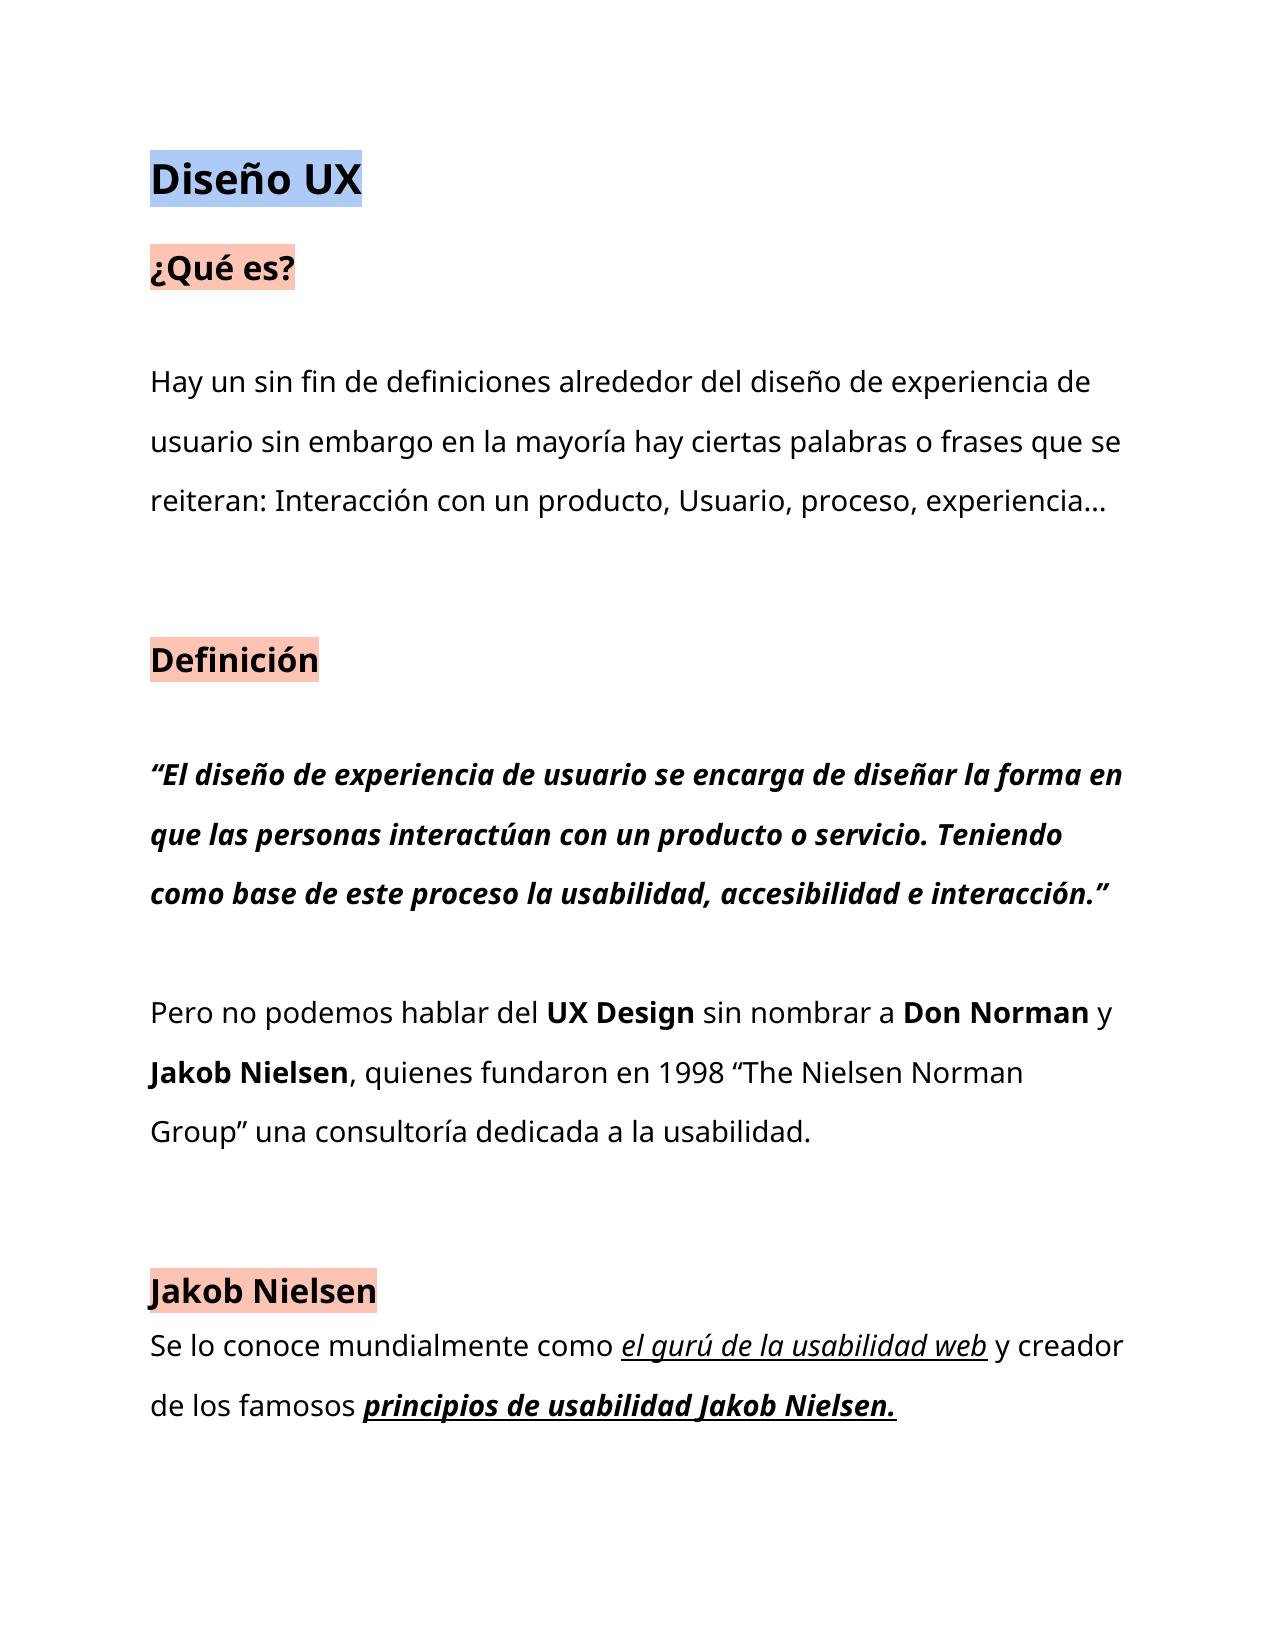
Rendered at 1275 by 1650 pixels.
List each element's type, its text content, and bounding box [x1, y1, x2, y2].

text Pero no podemos hablar del UX Design sin nombrar a Don Norman y Jakob Nielsen, quienes fundaron en 1998 “The Nielsen Norman Group” una consultoría dedicada a la usabilidad. [150, 992, 1125, 1151]
subtitle Diseño UX [362, 150, 1125, 207]
text “El diseño de experiencia de usuario se encarga de diseñar la forma en que las personas interactúan con un producto o servicio. Teniendo como base de este proceso la usabilidad, accesibilidad e interacción.” [150, 754, 1125, 913]
text Hay un sin fin de definiciones alrededor del diseño de experiencia de usuario sin embargo en la mayoría hay ciertas palabras o frases que se reiteran: Interacción con un producto, Usuario, proceso, experiencia… [150, 362, 1125, 520]
subtitle Definición [319, 637, 1125, 682]
subtitle Jakob Nielsen [377, 1268, 1125, 1313]
text Se lo conoce mundialmente como el gurú de la usabilidad web y creador de los famosos principios de usabilidad Jakob Nielsen. [150, 1326, 1125, 1425]
subtitle ¿Qué es? [295, 244, 1125, 290]
